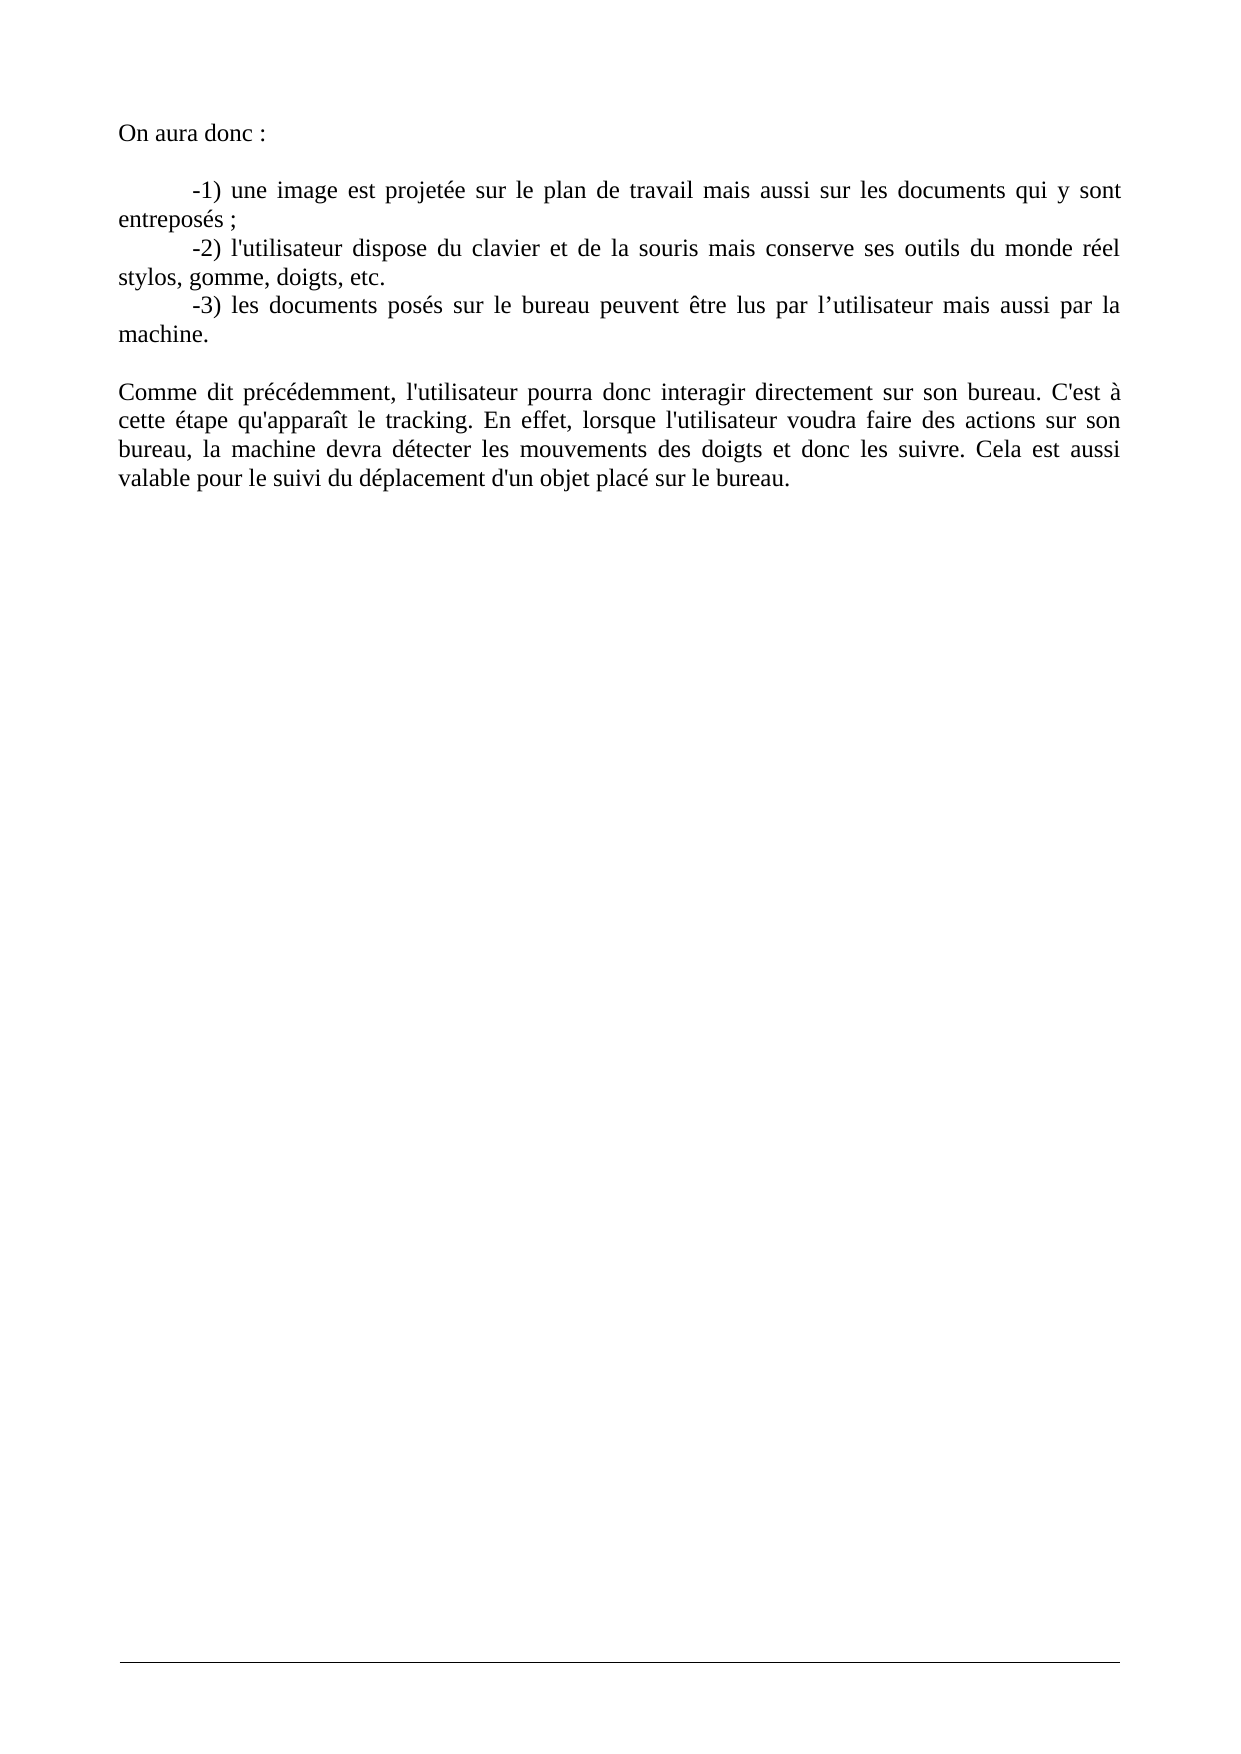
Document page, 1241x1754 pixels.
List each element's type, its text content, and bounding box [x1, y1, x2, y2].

text -3) les documents posés sur le bureau peuvent être lus par l’utilisateur mais aussi par la machine. [118, 291, 1122, 348]
text On aura donc : [118, 118, 1122, 147]
text -1) une image est projetée sur le plan de travail mais aussi sur les documents qui y sont entreposés ; [118, 176, 1122, 233]
text Comme dit précédemment, l'utilisateur pourra donc interagir directement sur son bureau. C'est à cette étape qu'apparaît le tracking. En effet, lorsque l'utilisateur voudra faire des actions sur son bureau, la machine devra détecter les mouvements des doigts et donc les suivre. Cela est aussi valable pour le suivi du déplacement d'un objet placé sur le bureau. [118, 377, 1122, 492]
text -2) l'utilisateur dispose du clavier et de la souris mais conserve ses outils du monde réel stylos, gomme, doigts, etc. [118, 233, 1122, 291]
